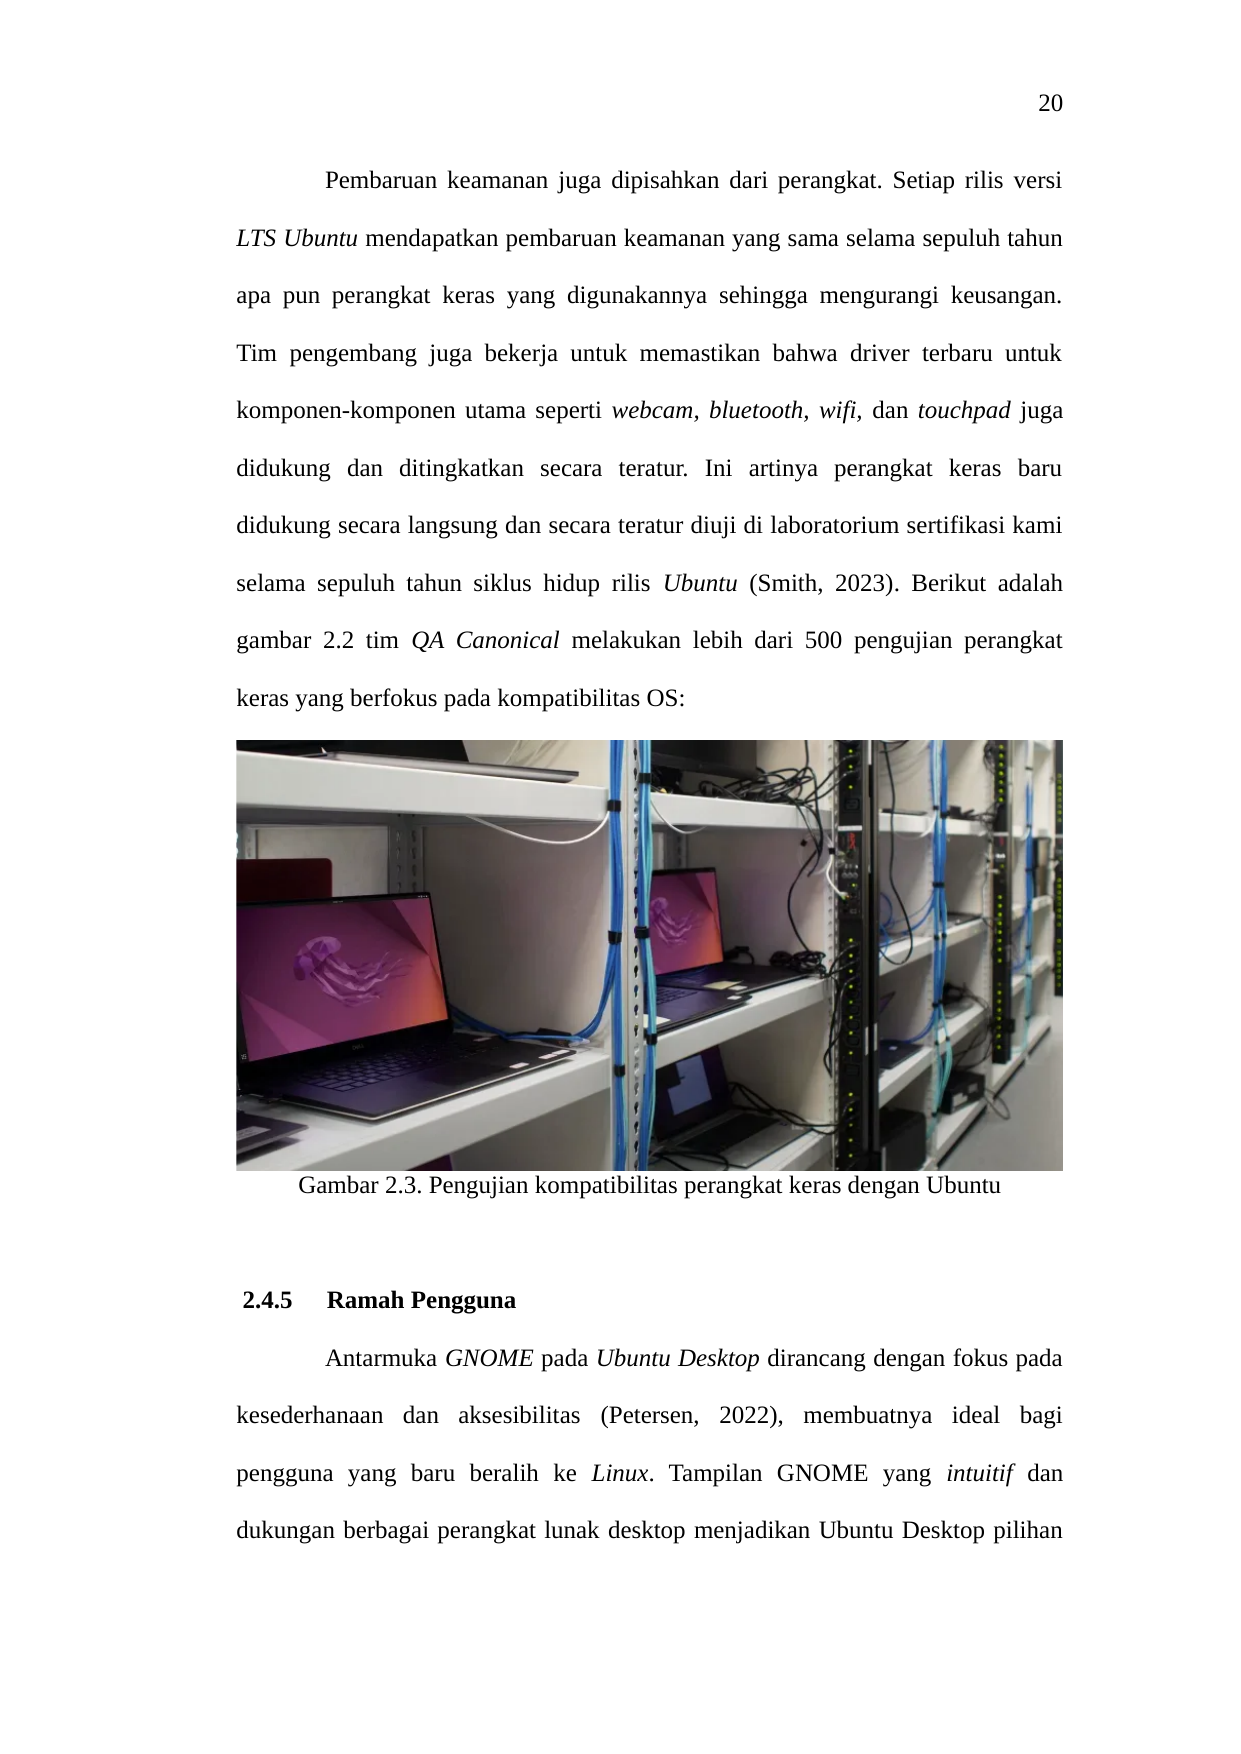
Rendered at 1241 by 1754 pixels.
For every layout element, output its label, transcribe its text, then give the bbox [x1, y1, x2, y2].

text Gambar 2.3. Pengujian kompatibilitas perangkat keras dengan Ubuntu [236, 1171, 1063, 1199]
subtitle Ramah Pengguna [236, 1286, 1063, 1314]
picture [236, 740, 1063, 1171]
text Antarmuka GNOME pada Ubuntu Desktop dirancang dengan fokus pada kesederhanaan dan aksesibilitas (Petersen, 2022), membuatnya ideal bagi pengguna yang baru beralih ke Linux. Tampilan GNOME yang intuitif dan dukungan berbagai perangkat lunak desktop menjadikan Ubuntu Desktop pilihan [236, 1343, 1063, 1544]
text Pembaruan keamanan juga dipisahkan dari perangkat. Setiap rilis versi LTS Ubuntu mendapatkan pembaruan keamanan yang sama selama sepuluh tahun apa pun perangkat keras yang digunakannya sehingga mengurangi keusangan. Tim pengembang juga bekerja untuk memastikan bahwa driver terbaru untuk komponen-komponen utama seperti webcam, bluetooth, wifi, dan touchpad juga didukung dan ditingkatkan secara teratur. Ini artinya perangkat keras baru didukung secara langsung dan secara teratur diuji di laboratorium sertifikasi kami selama sepuluh tahun siklus hidup rilis Ubuntu (Smith, 2023)⁠. Berikut adalah gambar 2.2 tim QA Canonical melakukan lebih dari 500 pengujian perangkat keras yang berfokus pada kompatibilitas OS: [236, 165, 1063, 712]
